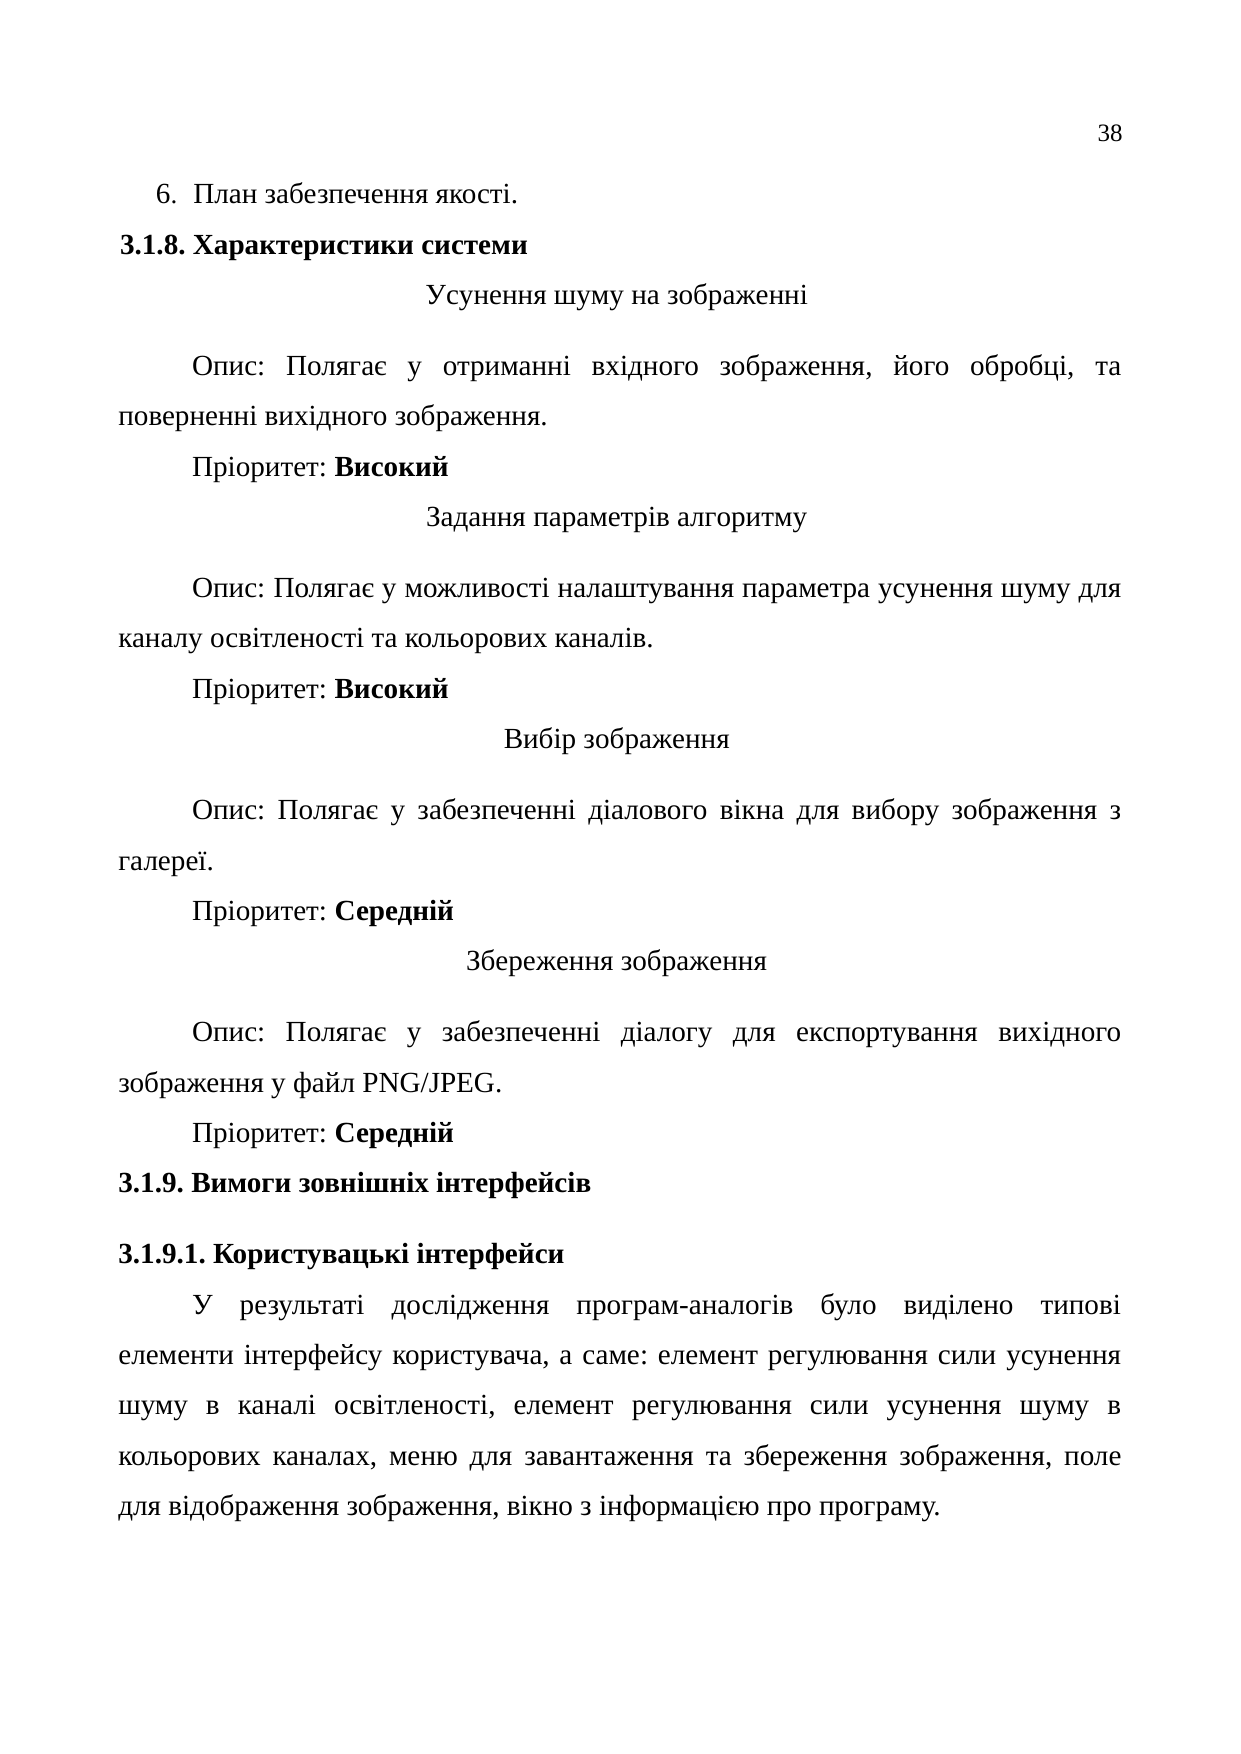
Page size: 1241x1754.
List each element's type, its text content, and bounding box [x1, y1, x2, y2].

subtitle 3.1.9.1. Користувацькі інтерфейси [118, 1237, 1122, 1270]
subtitle 3.1.8. Характеристики системи [120, 227, 1122, 260]
text Опис: Полягає у забезпеченні діалового вікна для вибору зображення з галереї. [118, 792, 1122, 876]
text Опис: Полягає у можливості налаштування параметра усунення шуму для каналу освітленості та кольорових каналів. [118, 570, 1122, 654]
subtitle 3.1.9. Вимоги зовнішніх інтерфейсів [118, 1165, 1122, 1199]
text Збереження зображення [118, 943, 1122, 977]
text Пріоритет: Високий [118, 449, 1122, 482]
text Опис: Полягає у отриманні вхідного зображення, його обробці, та поверненні вихідного зображення. [118, 348, 1122, 432]
text Задання параметрів алгоритму [118, 499, 1122, 533]
text Пріоритет: Середній [118, 1115, 1122, 1149]
text Опис: Полягає у забезпеченні діалогу для експортування вихідного зображення у файл PNG/JPEG. [118, 1014, 1122, 1098]
text У результаті дослідження програм-аналогів було виділено типові елементи інтерфейсу користувача, а саме: елемент регулювання сили усунення шуму в каналі освітленості, елемент регулювання сили усунення шуму в кольорових каналах, меню для завантаження та збереження зображення, поле для відображення зображення, вікно з інформацією про програму. [118, 1287, 1122, 1522]
text Пріоритет: Середній [118, 893, 1122, 927]
text Вибір зображення [118, 721, 1122, 755]
text Усунення шуму на зображенні [118, 277, 1122, 311]
text Пріоритет: Високий [118, 671, 1122, 704]
list План забезпечення якості. [156, 176, 1122, 210]
